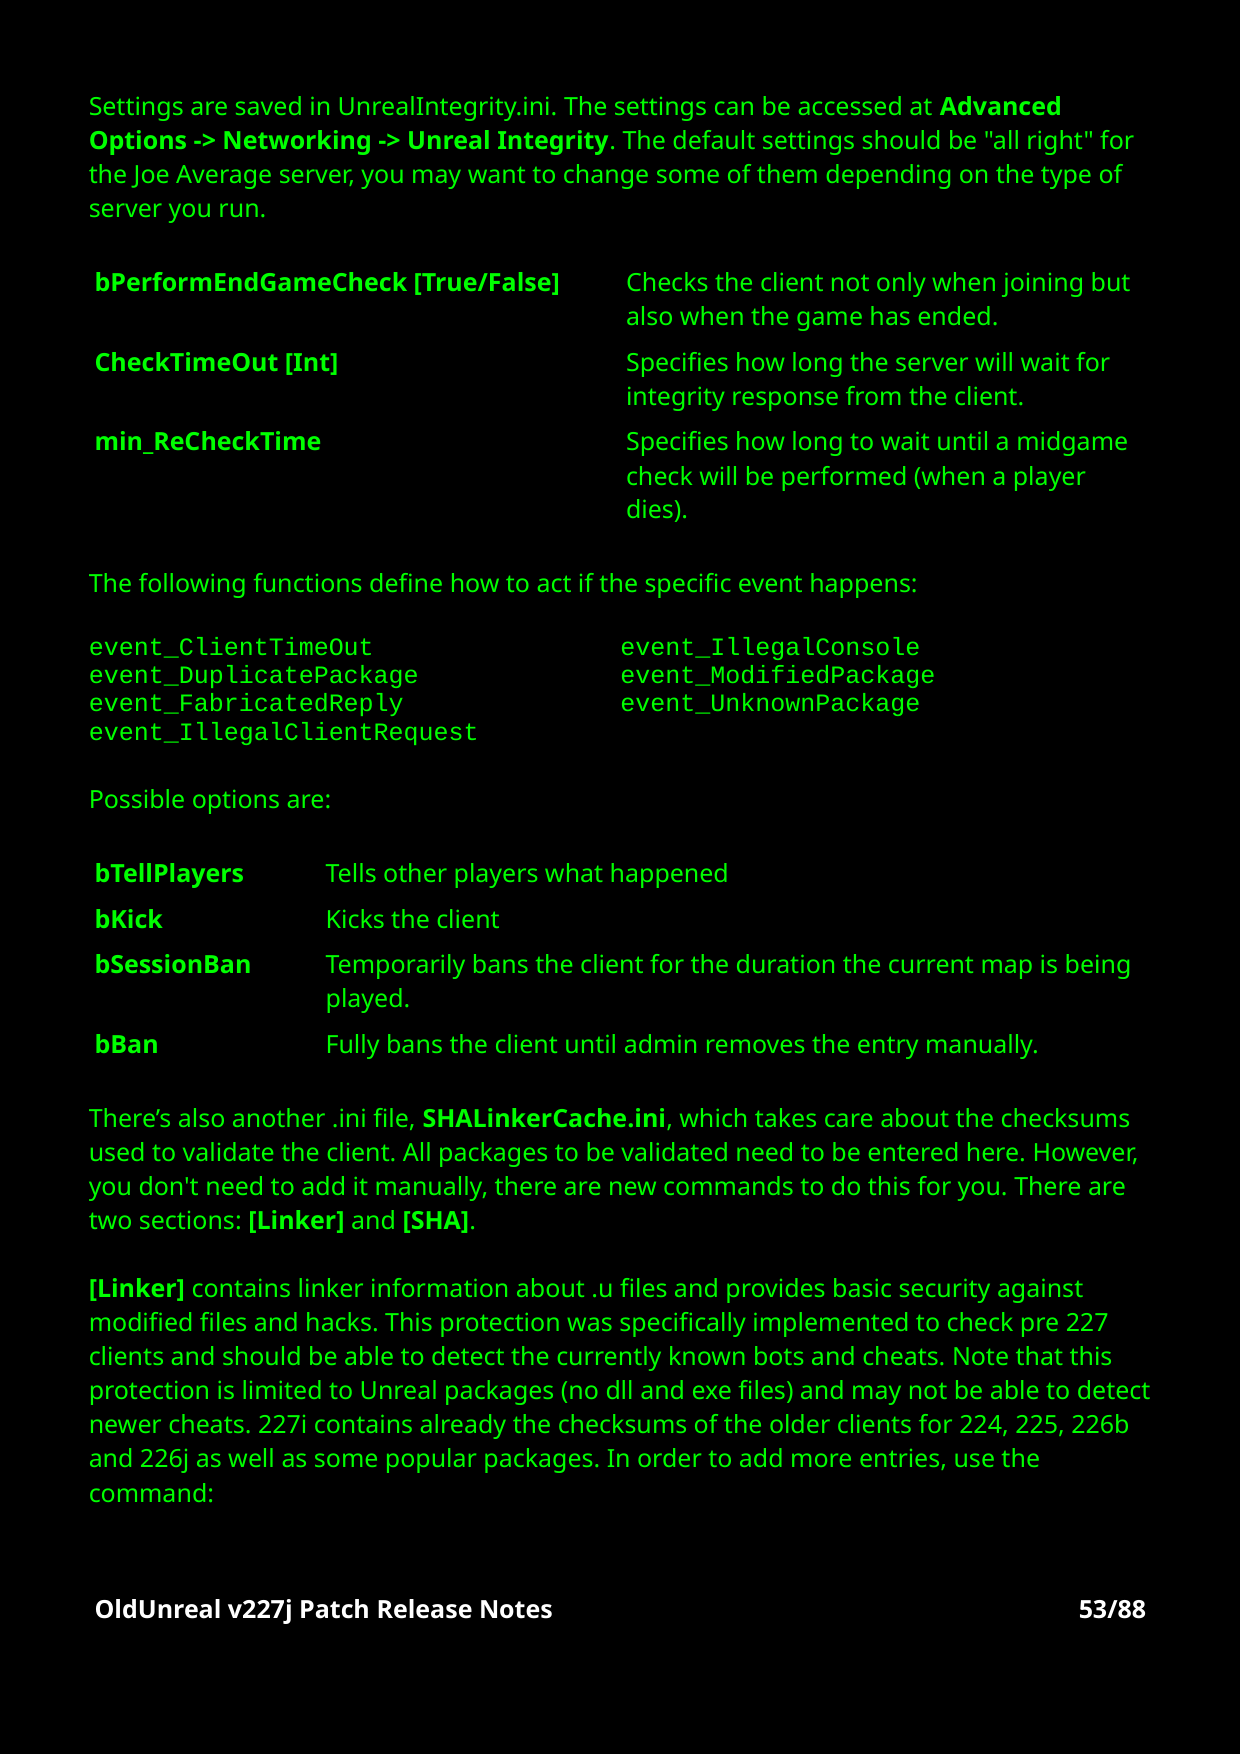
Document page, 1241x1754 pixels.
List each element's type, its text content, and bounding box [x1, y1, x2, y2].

text event_ClientTimeOut [88, 634, 620, 663]
text event_DuplicatePackage [88, 663, 620, 691]
table_cell Kicks the client [321, 896, 1152, 941]
table_cell Temporarily bans the client for the duration the current map is being played. [321, 942, 1152, 1021]
table_cell Specifies how long to wait until a midgame check will be performed (when a player dies). [621, 419, 1152, 532]
table_header Tells other players what happened [321, 851, 1152, 895]
table_header bPerformEndGameCheck [True/False] [89, 260, 620, 338]
text Settings are saved in UnrealIntegrity.ini. The settings can be accessed at Advanced Options -> Networking -> Unreal Integrity. The default settings should be "all right" for the Joe Average server, you may want to change some of them depending on the type of server you run. [88, 88, 1152, 225]
text event_IllegalClientRequest [88, 719, 620, 748]
text event_UnknownPackage [620, 691, 1152, 719]
text event_FabricatedReply [88, 691, 620, 719]
table_cell min_ReCheckTime [89, 419, 620, 532]
table_cell bSessionBan [89, 942, 320, 1021]
table_header Checks the client not only when joining but also when the game has ended. [621, 260, 1152, 338]
text event_ModifiedPackage [620, 663, 1152, 691]
table_cell CheckTimeOut [Int] [89, 340, 620, 418]
text [Linker] contains linker information about .u files and provides basic security against modified files and hacks. This protection was specifically implemented to check pre 227 clients and should be able to detect the currently known bots and cheats. Note that this protection is limited to Unreal packages (no dll and exe files) and may not be able to detect newer cheats. 227i contains already the checksums of the older clients for 224, 225, 226b and 226j as well as some popular packages. In order to add more entries, use the command: [88, 1271, 1152, 1509]
table_cell bKick [89, 896, 320, 941]
text The following functions define how to act if the specific event happens: [88, 566, 1152, 600]
text Possible options are: [88, 782, 1152, 816]
text There’s also another .ini file, SHALinkerCache.ini, which takes care about the checksums used to validate the client. All packages to be validated need to be entered here. However, you don't need to add it manually, there are new commands to do this for you. There are two sections: [Linker] and [SHA]. [88, 1101, 1152, 1237]
table_cell Specifies how long the server will wait for integrity response from the client. [621, 340, 1152, 418]
table_cell Fully bans the client until admin removes the entry manually. [321, 1022, 1152, 1066]
table_header bTellPlayers [89, 851, 320, 895]
table_cell bBan [89, 1022, 320, 1066]
text event_IllegalConsole [620, 634, 1152, 663]
